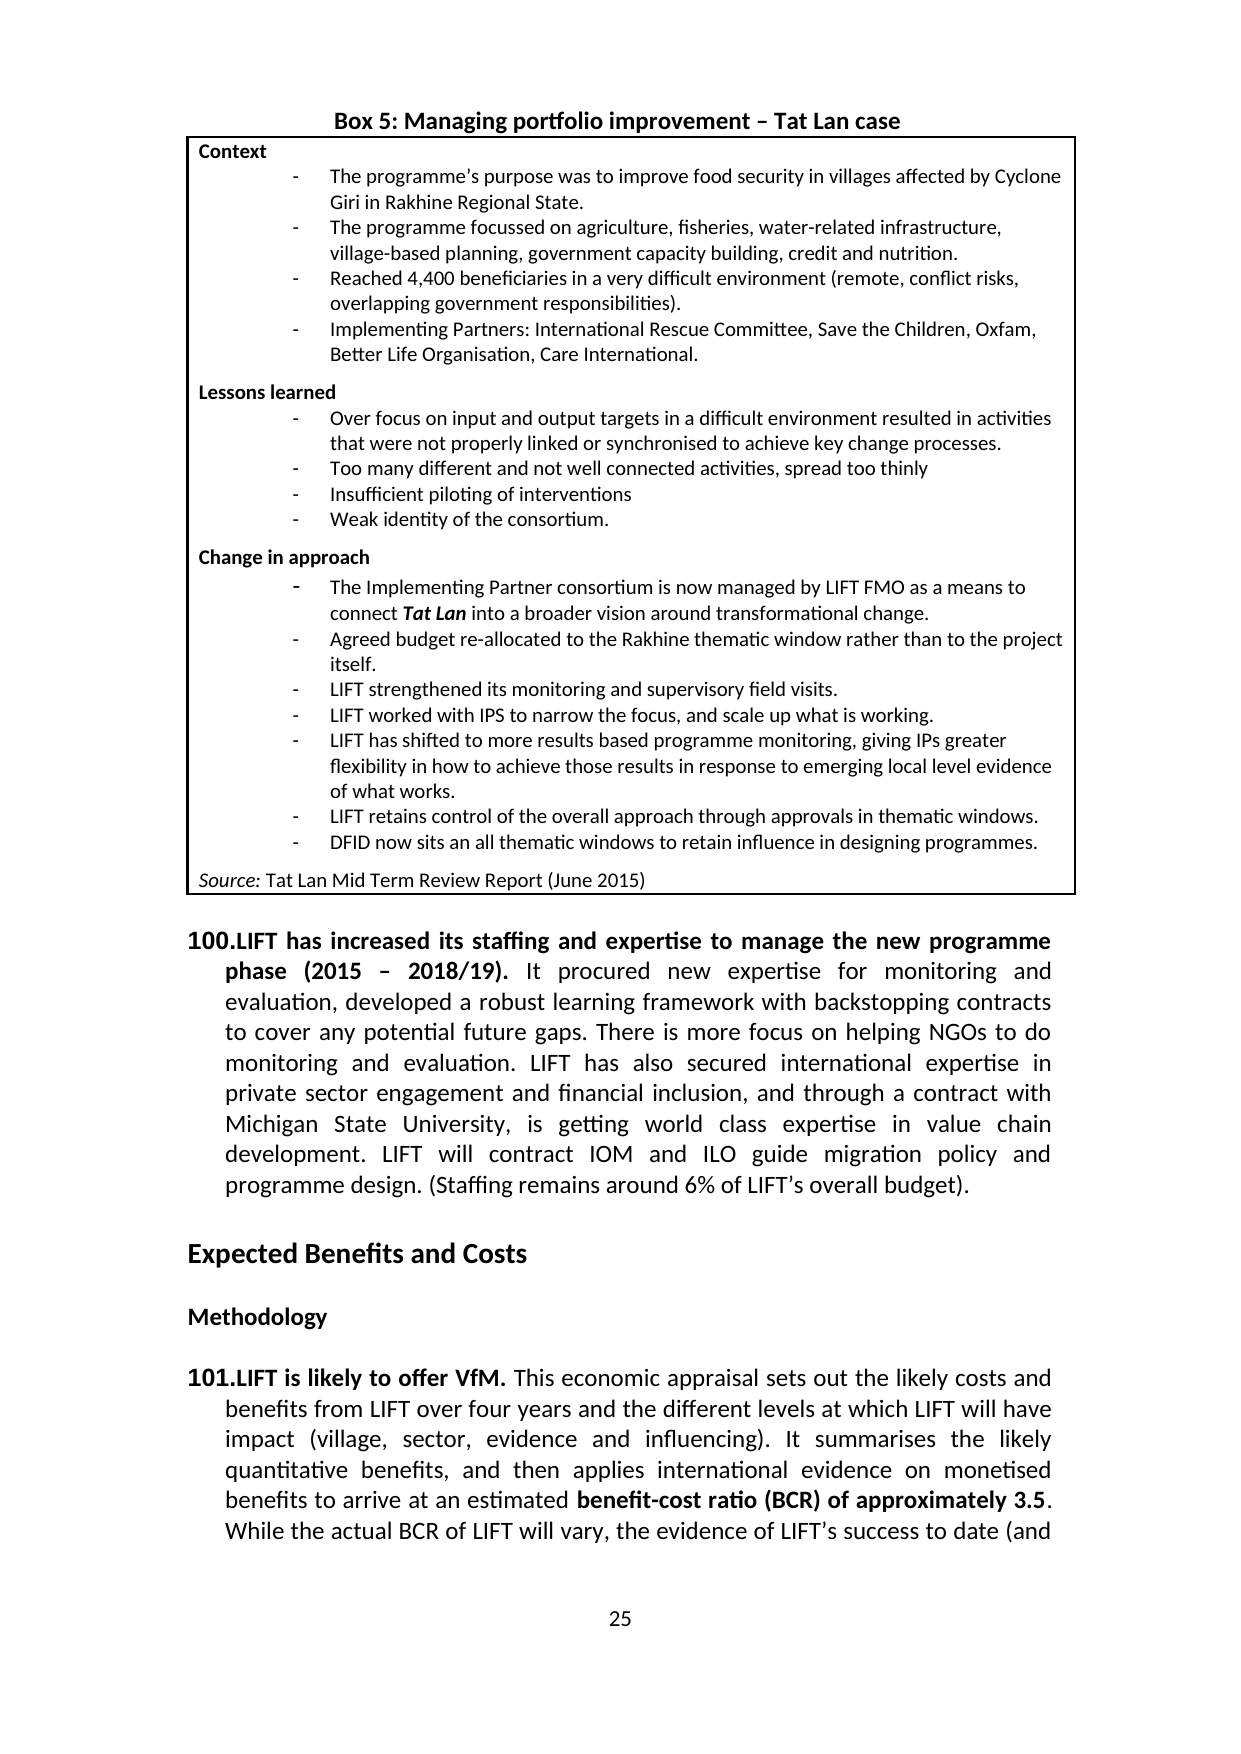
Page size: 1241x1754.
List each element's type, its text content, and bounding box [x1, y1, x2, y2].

text Methodology [187, 1301, 1053, 1332]
list LIFT is likely to offer VfM. This economic appraisal sets out the likely costs and benefits from LIFT over four years and the different levels at which LIFT will have impact (village, sector, evidence and influencing). It summarises the likely quantitative benefits, and then applies international evidence on monetised benefits to arrive at an estimated benefit-cost ratio (BCR) of approximately 3.5. While the actual BCR of LIFT will vary, the evidence of LIFT’s success to date (and [187, 1362, 1053, 1546]
list Expected Benefits and Costs [187, 1235, 1053, 1271]
text Box 5: Managing portfolio improvement – Tat Lan case [187, 106, 1053, 136]
list LIFT has increased its staffing and expertise to manage the new programme phase (2015 – 2018/19). It procured new expertise for monitoring and evaluation, developed a robust learning framework with backstopping contracts to cover any potential future gaps. There is more focus on helping NGOs to do monitoring and evaluation. LIFT has also secured international expertise in private sector engagement and financial inclusion, and through a contract with Michigan State University, is getting world class expertise in value chain development. LIFT will contract IOM and ILO guide migration policy and programme design. (Staffing remains around 6% of LIFT’s overall budget). [187, 925, 1053, 1200]
table_header Context The programme’s purpose was to improve food security in villages affected by Cyclone Giri in Rakhine Regional State. The programme focussed on agriculture, fisheries, water-related infrastructure, village-based planning, government capacity building, credit and nutrition. Reached 4,400 beneficiaries in a very difficult environment (remote, conflict risks, overlapping government responsibilities). Implementing Partners: International Rescue Committee, Save the Children, Oxfam, Better Life Organisation, Care International. Lessons learned Over focus on input and output targets in a difficult environment resulted in activities that were not properly linked or synchronised to achieve key change processes. Too many different and not well connected activities, spread too thinly Insufficient piloting of interventions Weak identity of the consortium. Change in approach The Implementing Partner consortium is now managed by LIFT FMO as a means to connect Tat Lan into a broader vision around transformational change. Agreed budget re-allocated to the Rakhine thematic window rather than to the project itself. LIFT strengthened its monitoring and supervisory field visits. LIFT worked with IPS to narrow the focus, and scale up what is working. LIFT has shifted to more results based programme monitoring, giving IPs greater flexibility in how to achieve those results in response to emerging local level evidence of what works. LIFT retains control of the overall approach through approvals in thematic windows. DFID now sits an all thematic windows to retain influence in designing programmes. Source: Tat Lan Mid Term Review Report (June 2015) [189, 138, 1074, 892]
